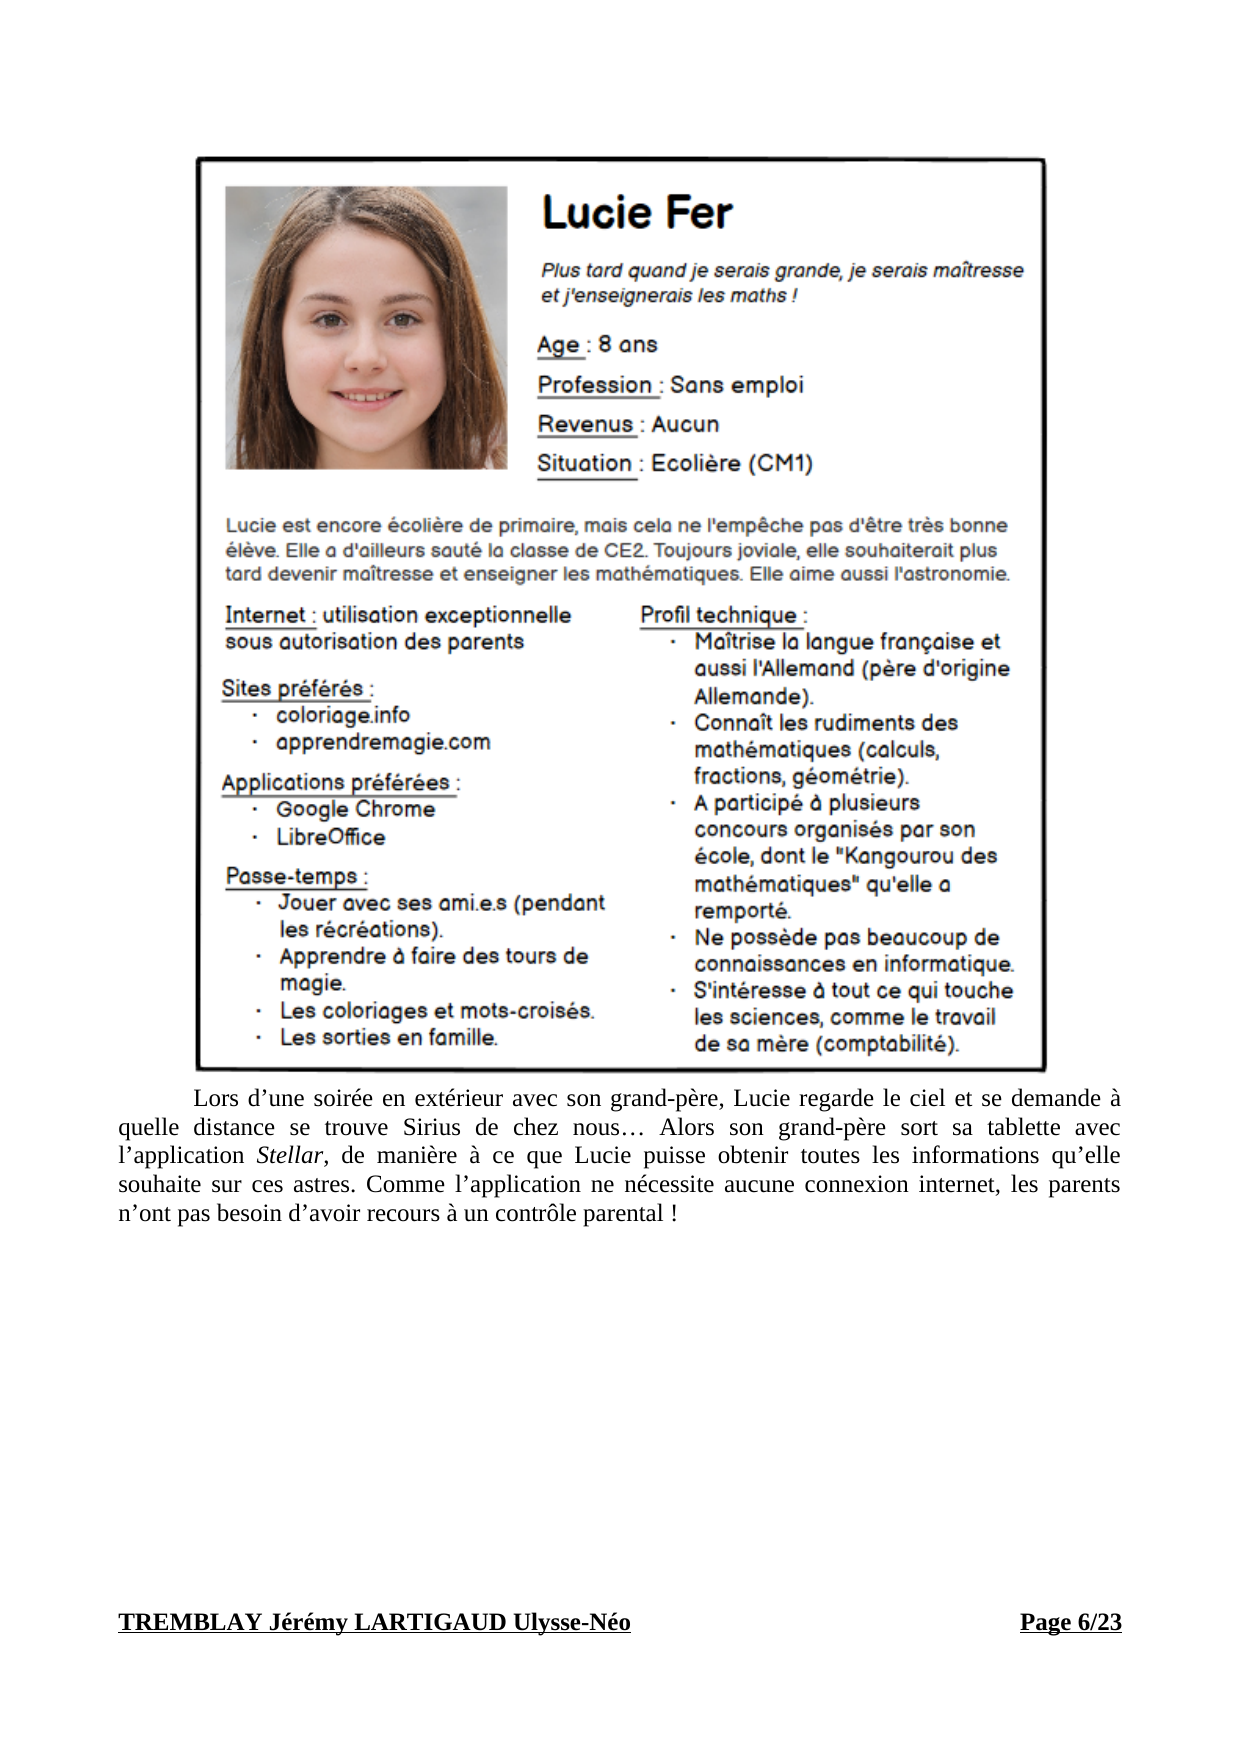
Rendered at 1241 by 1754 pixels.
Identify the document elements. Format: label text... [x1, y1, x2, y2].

text Lors d’une soirée en extérieur avec son grand-père, Lucie regarde le ciel et se demande à quelle distance se trouve Sirius de chez nous… Alors son grand-père sort sa tablette avec l’application Stellar, de manière à ce que Lucie puisse obtenir toutes les informations qu’elle souhaite sur ces astres. Comme l’application ne nécessite aucune connexion internet, les parents n’ont pas besoin d’avoir recours à un contrôle parental ! [118, 176, 1122, 1227]
picture [185, 146, 1055, 1083]
